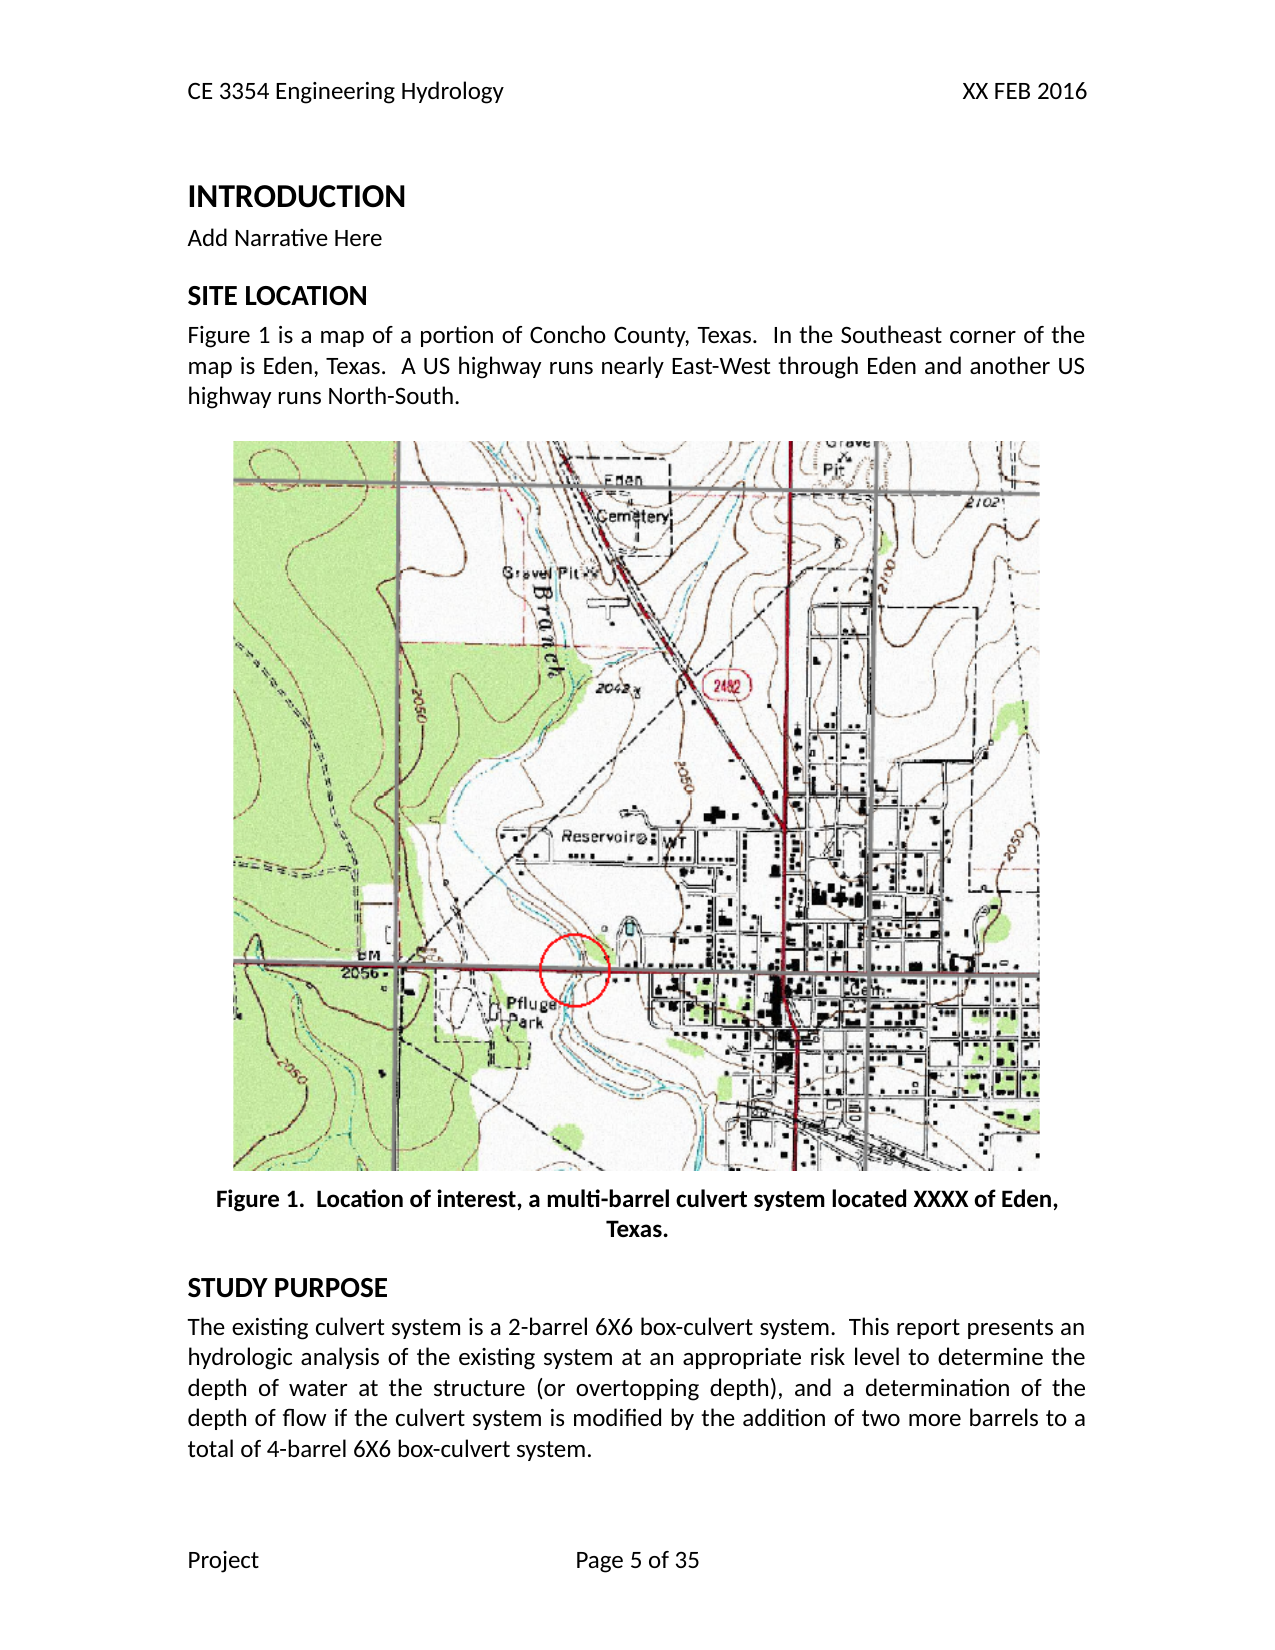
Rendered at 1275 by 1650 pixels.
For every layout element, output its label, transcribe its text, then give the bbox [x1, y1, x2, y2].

text Figure 1. Location of interest, a multi-barrel culvert system located XXXX of Eden, Texas. [187, 1183, 1087, 1244]
text The existing culvert system is a 2-barrel 6X6 box-culvert system. This report presents an hydrologic analysis of the existing system at an appropriate risk level to determine the depth of water at the structure (or overtopping depth), and a determination of the depth of flow if the culvert system is modified by the addition of two more barrels to a total of 4-barrel 6X6 box-culvert system. [187, 1311, 1087, 1464]
subtitle INTRODUCTION [187, 175, 1087, 216]
subtitle SITE LOCATION [187, 277, 1087, 313]
text Add Narrative Here [187, 222, 1087, 252]
text Figure 1 is a map of a portion of Concho County, Texas. In the Southeast corner of the map is Eden, Texas. A US highway runs nearly East-West through Eden and another US highway runs North-South. [187, 319, 1087, 411]
subtitle STUDY PURPOSE [187, 1269, 1087, 1305]
picture [233, 441, 1040, 1171]
